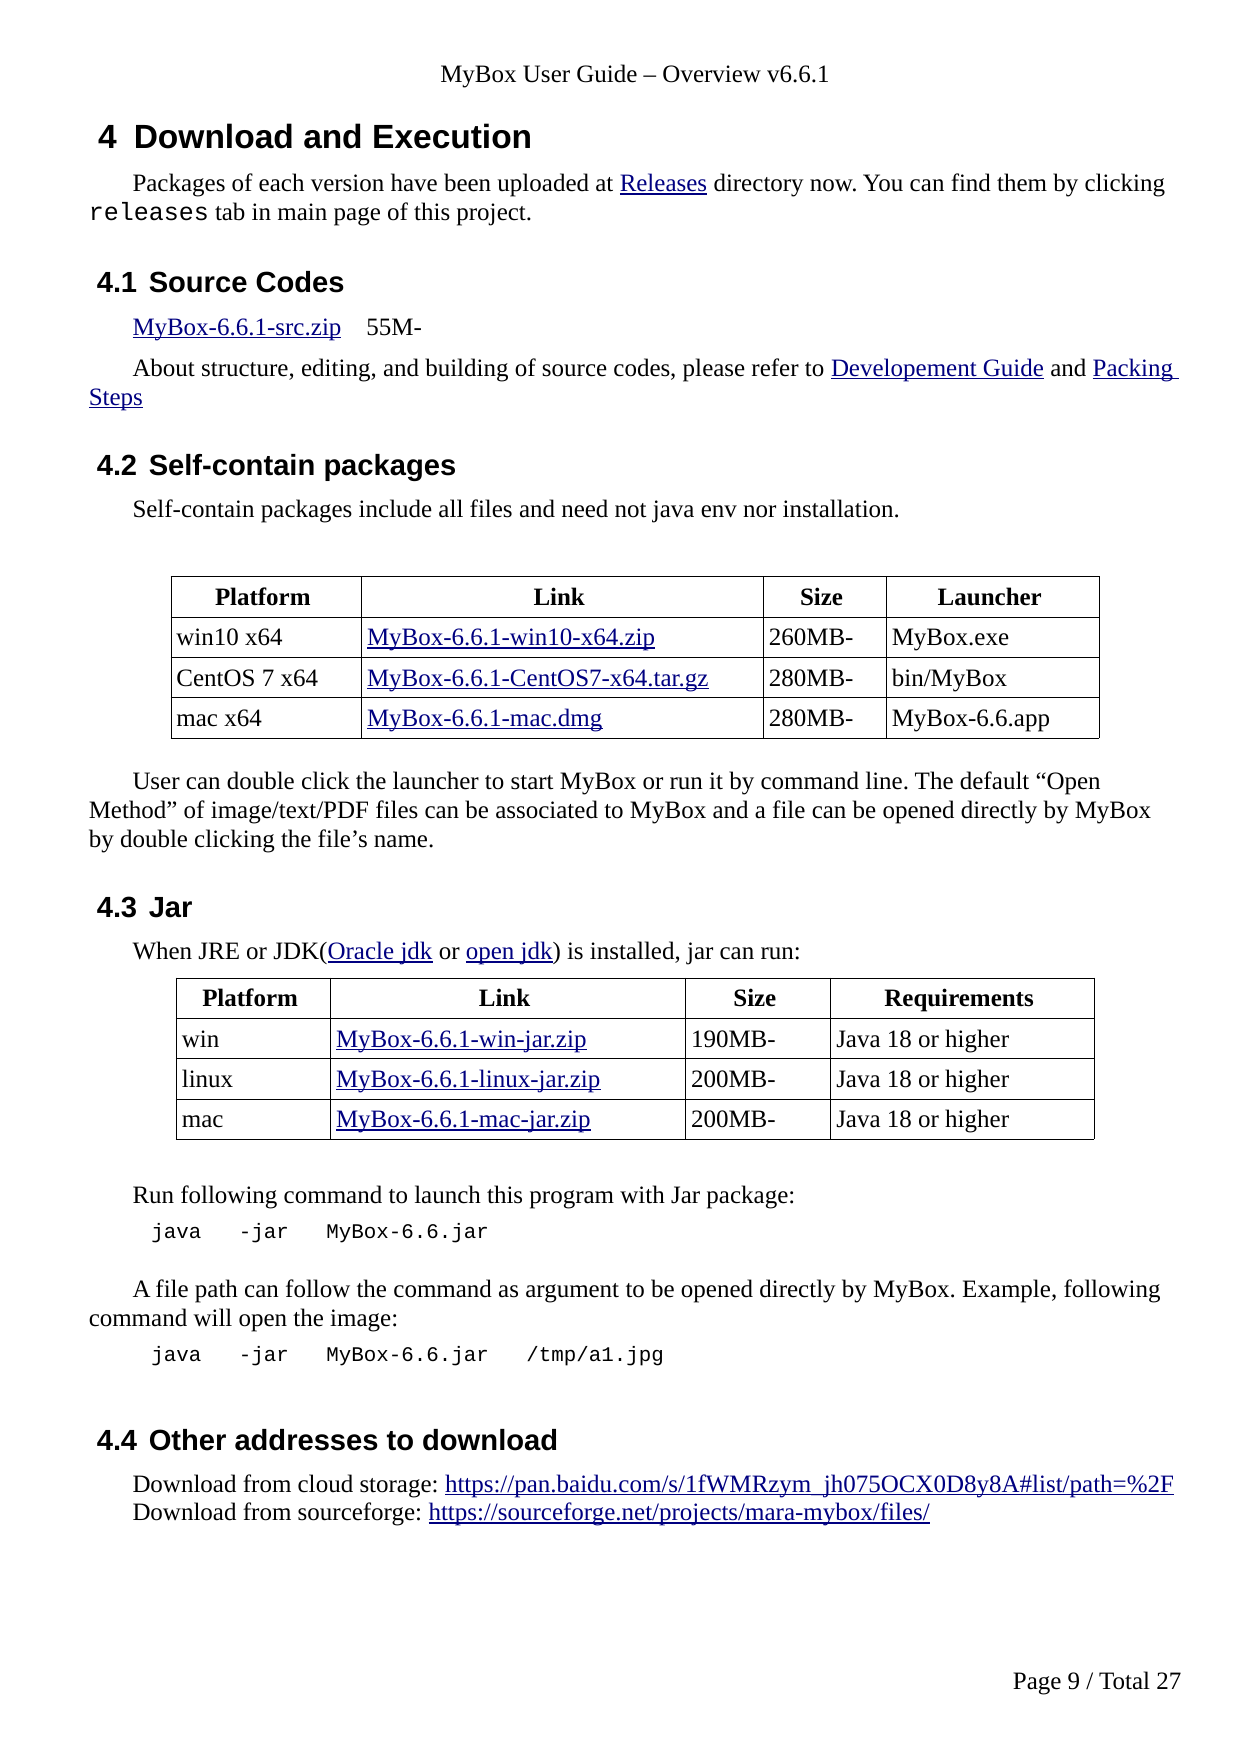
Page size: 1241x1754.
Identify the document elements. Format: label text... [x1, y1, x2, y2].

table_cell 280MB- [764, 658, 886, 697]
table_cell MyBox-6.6.1-CentOS7-x64.tar.gz [362, 658, 763, 697]
text MyBox-6.6.1-src.zip 55M- [88, 312, 1181, 340]
table_cell win [177, 1019, 330, 1058]
table_header Launcher [887, 577, 1099, 617]
text Packages of each version have been uploaded at Releases directory now. You can find them by clicking releases tab in main page of this project. [88, 168, 1181, 228]
table_cell bin/MyBox [887, 658, 1099, 697]
text A file path can follow the command as argument to be opened directly by MyBox. Example, following command will open the image: [88, 1274, 1181, 1332]
subtitle Jar [88, 890, 1181, 924]
table_cell 200MB- [686, 1100, 830, 1139]
table_cell linux [177, 1059, 330, 1098]
table_cell 260MB- [764, 618, 886, 657]
table_cell win10 x64 [172, 618, 361, 657]
text Self-contain packages include all files and need not java env nor installation. [88, 494, 1181, 523]
table_cell MyBox-6.6.1-mac-jar.zip [331, 1100, 685, 1139]
table_cell Java 18 or higher [831, 1059, 1094, 1098]
subtitle Source Codes [88, 266, 1181, 299]
table_header Link [331, 979, 685, 1018]
table_cell mac [177, 1100, 330, 1139]
text java -jar MyBox-6.6.jar [88, 1221, 1181, 1245]
table_header Requirements [831, 979, 1094, 1018]
table_cell 280MB- [764, 698, 886, 738]
table_header Size [686, 979, 830, 1018]
table_cell Java 18 or higher [831, 1100, 1094, 1139]
table_header Platform [172, 577, 361, 617]
subtitle Self-contain packages [88, 448, 1181, 481]
table_cell 190MB- [686, 1019, 830, 1058]
table_cell MyBox-6.6.1-win-jar.zip [331, 1019, 685, 1058]
text Download from cloud storage: https://pan.baidu.com/s/1fWMRzym_jh075OCX0D8y8A#list/path=%2F Download from sourceforge: https://sourceforge.net/projects/mara-mybox/files/ [88, 1469, 1181, 1526]
subtitle Other addresses to download [88, 1423, 1181, 1456]
table_cell MyBox.exe [887, 618, 1099, 657]
text When JRE or JDK(Oracle jdk or open jdk) is installed, jar can run: [88, 936, 1181, 965]
text java -jar MyBox-6.6.jar /tmp/a1.jpg [88, 1344, 1181, 1368]
table_cell MyBox-6.6.1-win10-x64.zip [362, 618, 763, 657]
text Run following command to launch this program with Jar package: [88, 1180, 1181, 1209]
table_cell 200MB- [686, 1059, 830, 1098]
table_cell Java 18 or higher [831, 1019, 1094, 1058]
text User can double click the launcher to start MyBox or run it by command line. The default “Open Method” of image/text/PDF files can be associated to MyBox and a file can be opened directly by MyBox by double clicking the file’s name. [88, 766, 1181, 853]
table_cell MyBox-6.6.1-linux-jar.zip [331, 1059, 685, 1098]
text About structure, editing, and building of source codes, please refer to Developement Guide and Packing Steps [88, 353, 1181, 410]
table_cell mac x64 [172, 698, 361, 738]
table_cell MyBox-6.6.app [887, 698, 1099, 738]
table_header Size [764, 577, 886, 617]
table_cell MyBox-6.6.1-mac.dmg [362, 698, 763, 738]
table_header Platform [177, 979, 330, 1018]
table_header Link [362, 577, 763, 617]
subtitle Download and Execution [88, 117, 1181, 156]
table_cell CentOS 7 x64 [172, 658, 361, 697]
